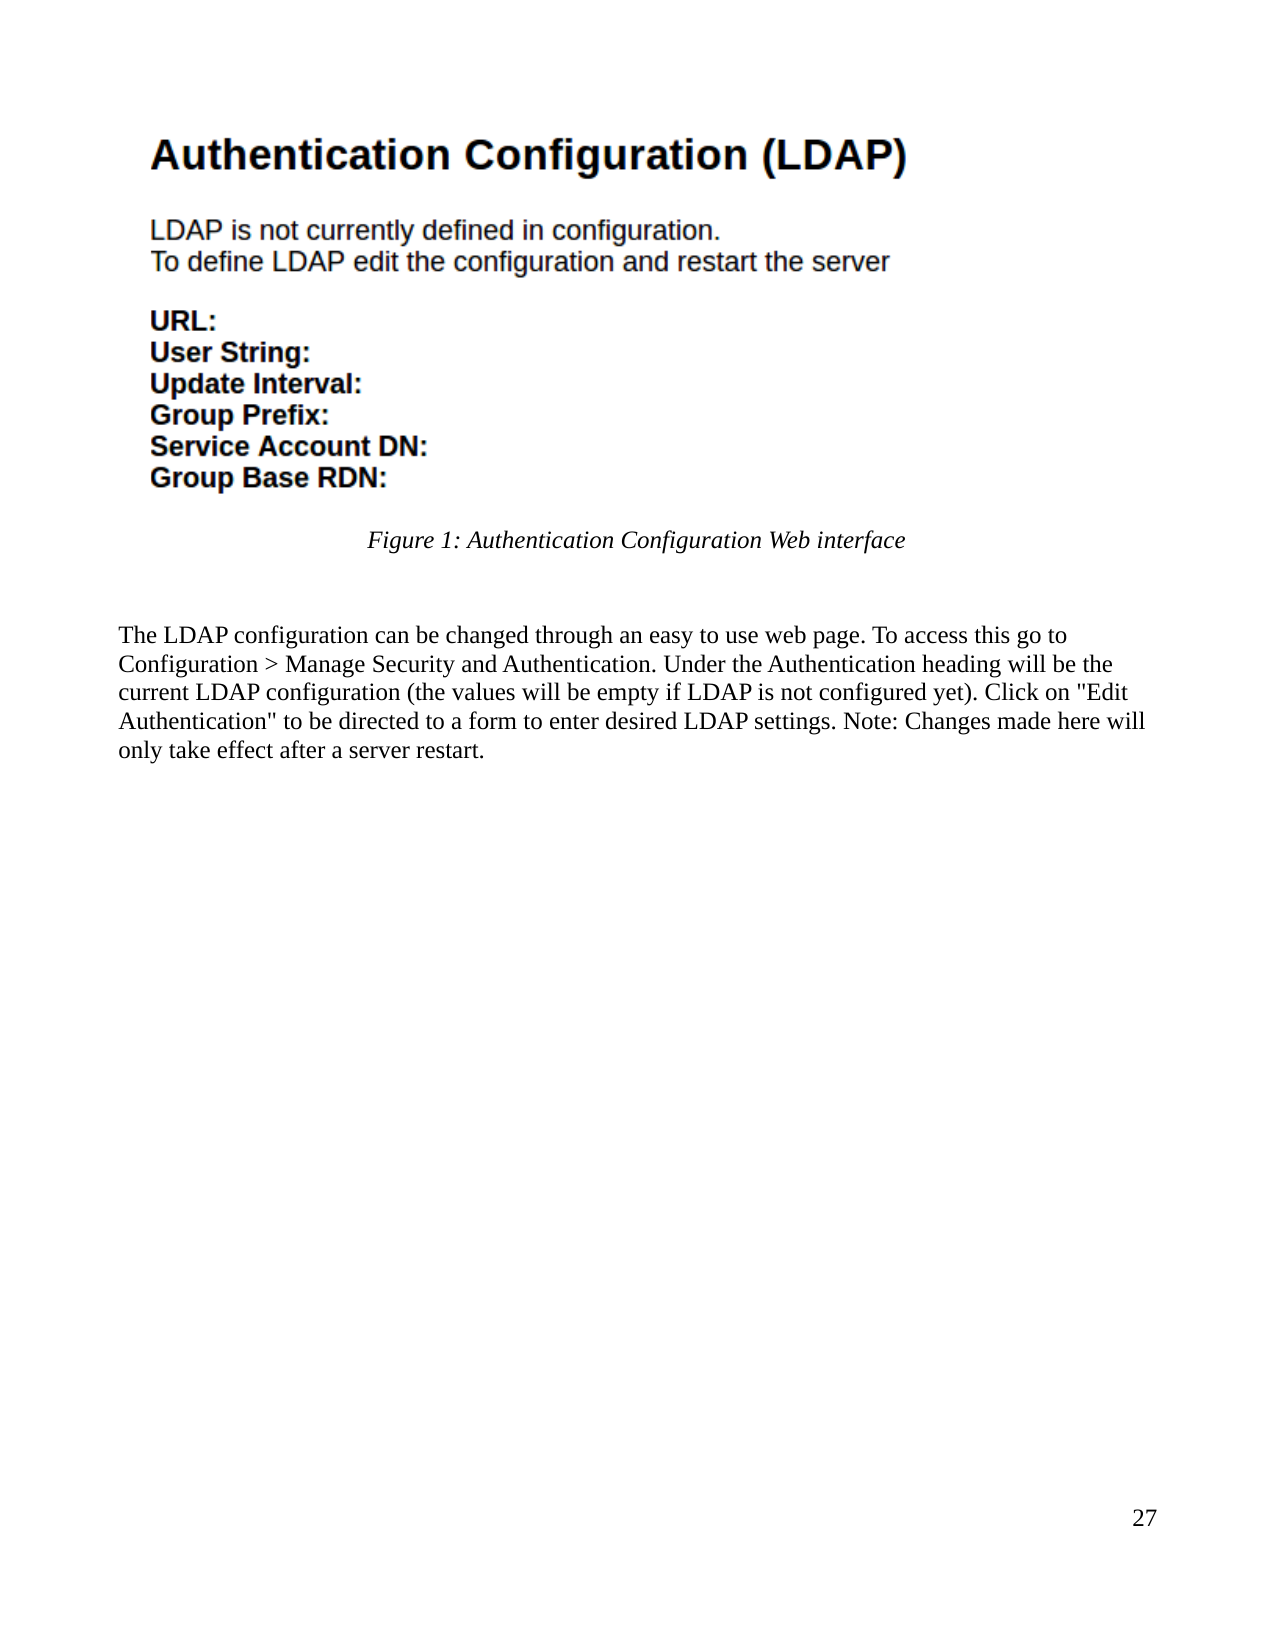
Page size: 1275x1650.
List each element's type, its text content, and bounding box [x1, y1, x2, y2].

picture [150, 118, 1125, 497]
text The LDAP configuration can be changed through an easy to use web page. To access this go to Configuration > Manage Security and Authentication. Under the Authentication heading will be the current LDAP configuration (the values will be empty if LDAP is not configured yet). Click on "Edit Authentication" to be directed to a form to enter desired LDAP settings. Note: Changes made here will only take effect after a server restart. [118, 620, 1157, 764]
text Figure 1: Authentication Configuration Web interface [118, 131, 1157, 554]
